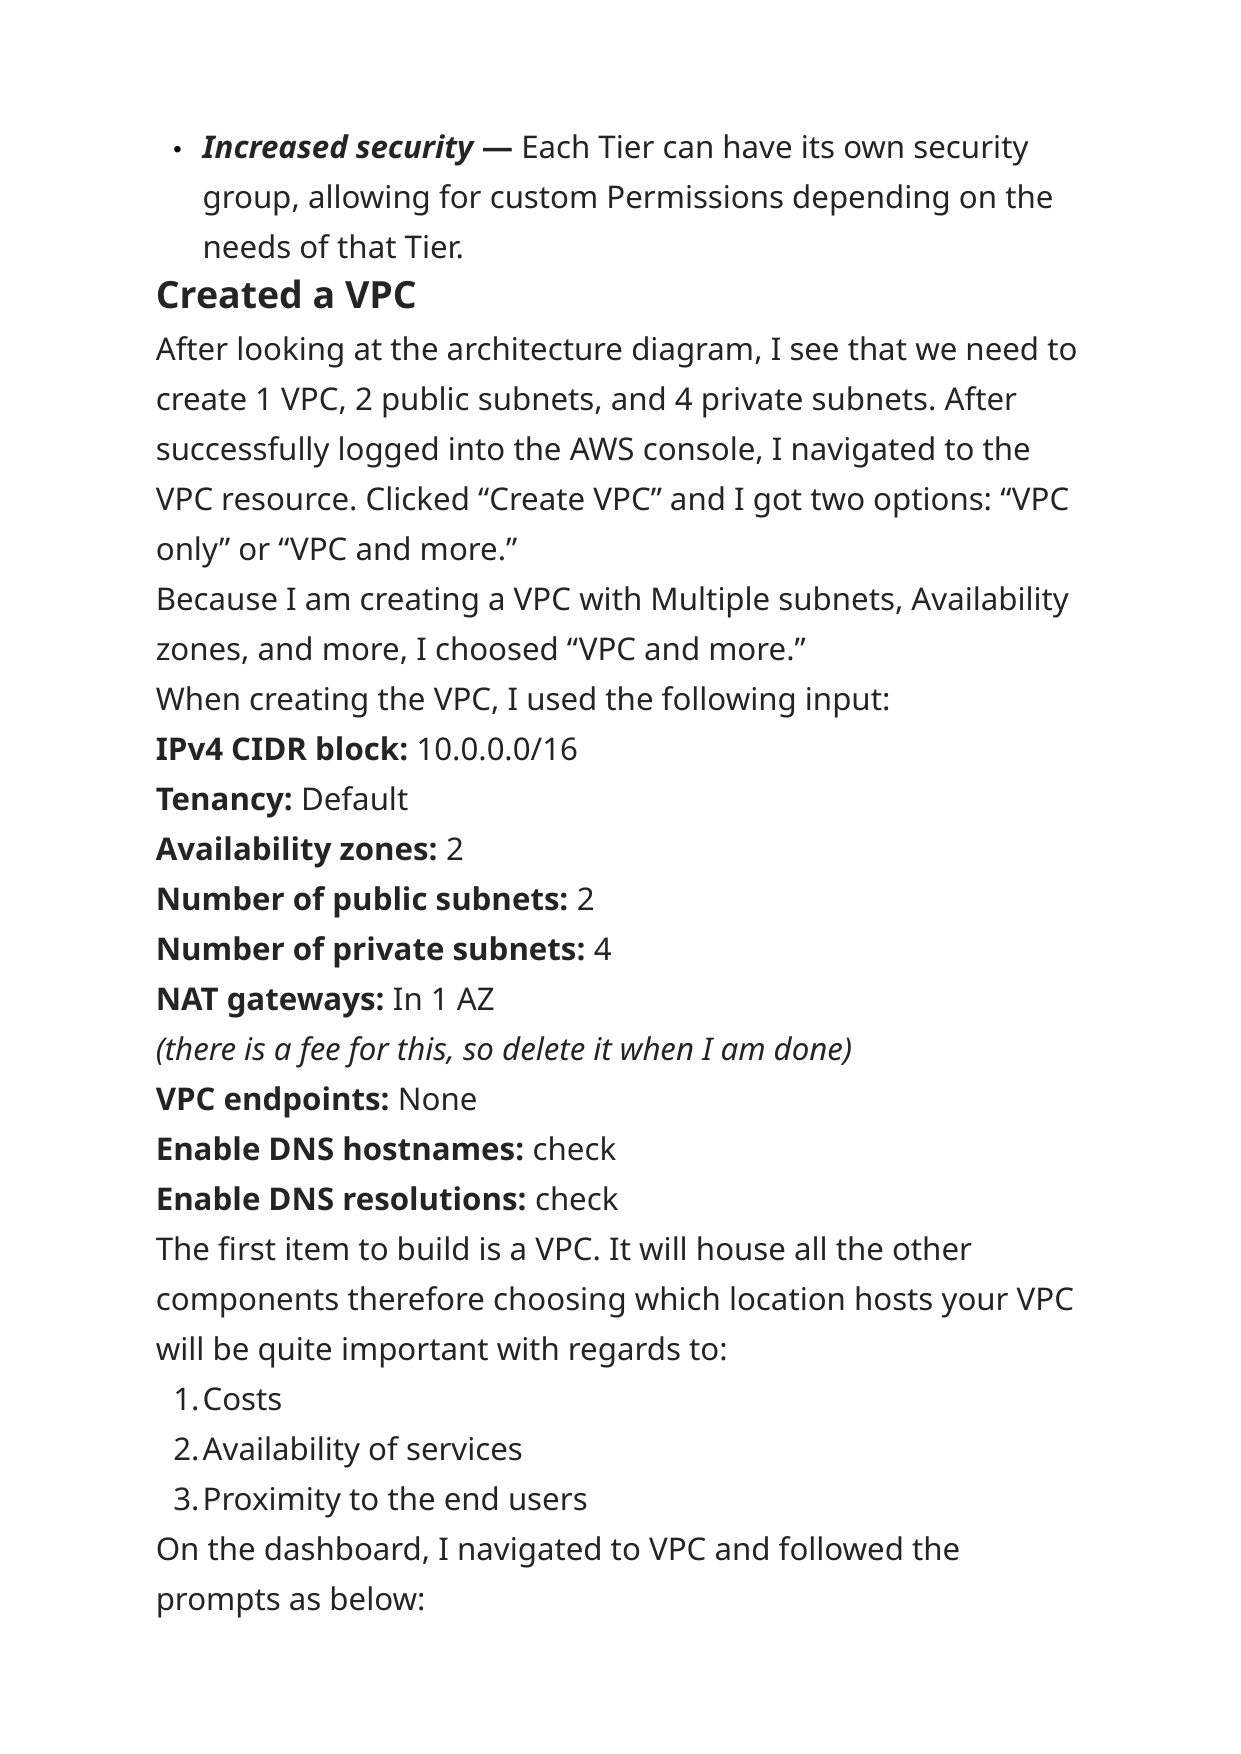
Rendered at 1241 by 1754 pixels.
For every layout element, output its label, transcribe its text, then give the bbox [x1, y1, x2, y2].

text Because I am creating a VPC with Multiple subnets, Availability zones, and more, I choosed “VPC and more.” [156, 569, 1084, 669]
text NAT gateways: In 1 AZ [156, 969, 1084, 1019]
subtitle Created a VPC [156, 268, 1084, 319]
text VPC endpoints: None [156, 1069, 1084, 1119]
text The first item to build is a VPC. It will house all the other components therefore choosing which location hosts your VPC will be quite important with regards to: [156, 1219, 1084, 1369]
text Tenancy: Default [156, 769, 1084, 819]
text After looking at the architecture diagram, I see that we need to create 1 VPC, 2 public subnets, and 4 private subnets. After successfully logged into the AWS console, I navigated to the VPC resource. Clicked “Create VPC” and I got two options: “VPC only” or “VPC and more.” [156, 319, 1084, 569]
text Number of public subnets: 2 [156, 869, 1084, 919]
text On the dashboard, I navigated to VPC and followed the prompts as below: [156, 1519, 1084, 1619]
list Increased security — Each Tier can have its own security group, allowing for custom Permissions depending on the needs of that Tier. [202, 118, 1084, 268]
text (there is a fee for this, so delete it when I am done) [156, 1019, 1084, 1069]
text IPv4 CIDR block: 10.0.0.0/16 [156, 719, 1084, 769]
text Enable DNS hostnames: check [156, 1119, 1084, 1169]
text Number of private subnets: 4 [156, 919, 1084, 969]
text Availability zones: 2 [156, 819, 1084, 869]
list Availability of services [202, 1419, 1084, 1469]
list Costs [202, 1369, 1084, 1419]
text Enable DNS resolutions: check [156, 1169, 1084, 1219]
text When creating the VPC, I used the following input: [156, 669, 1084, 719]
list Proximity to the end users [202, 1469, 1084, 1519]
